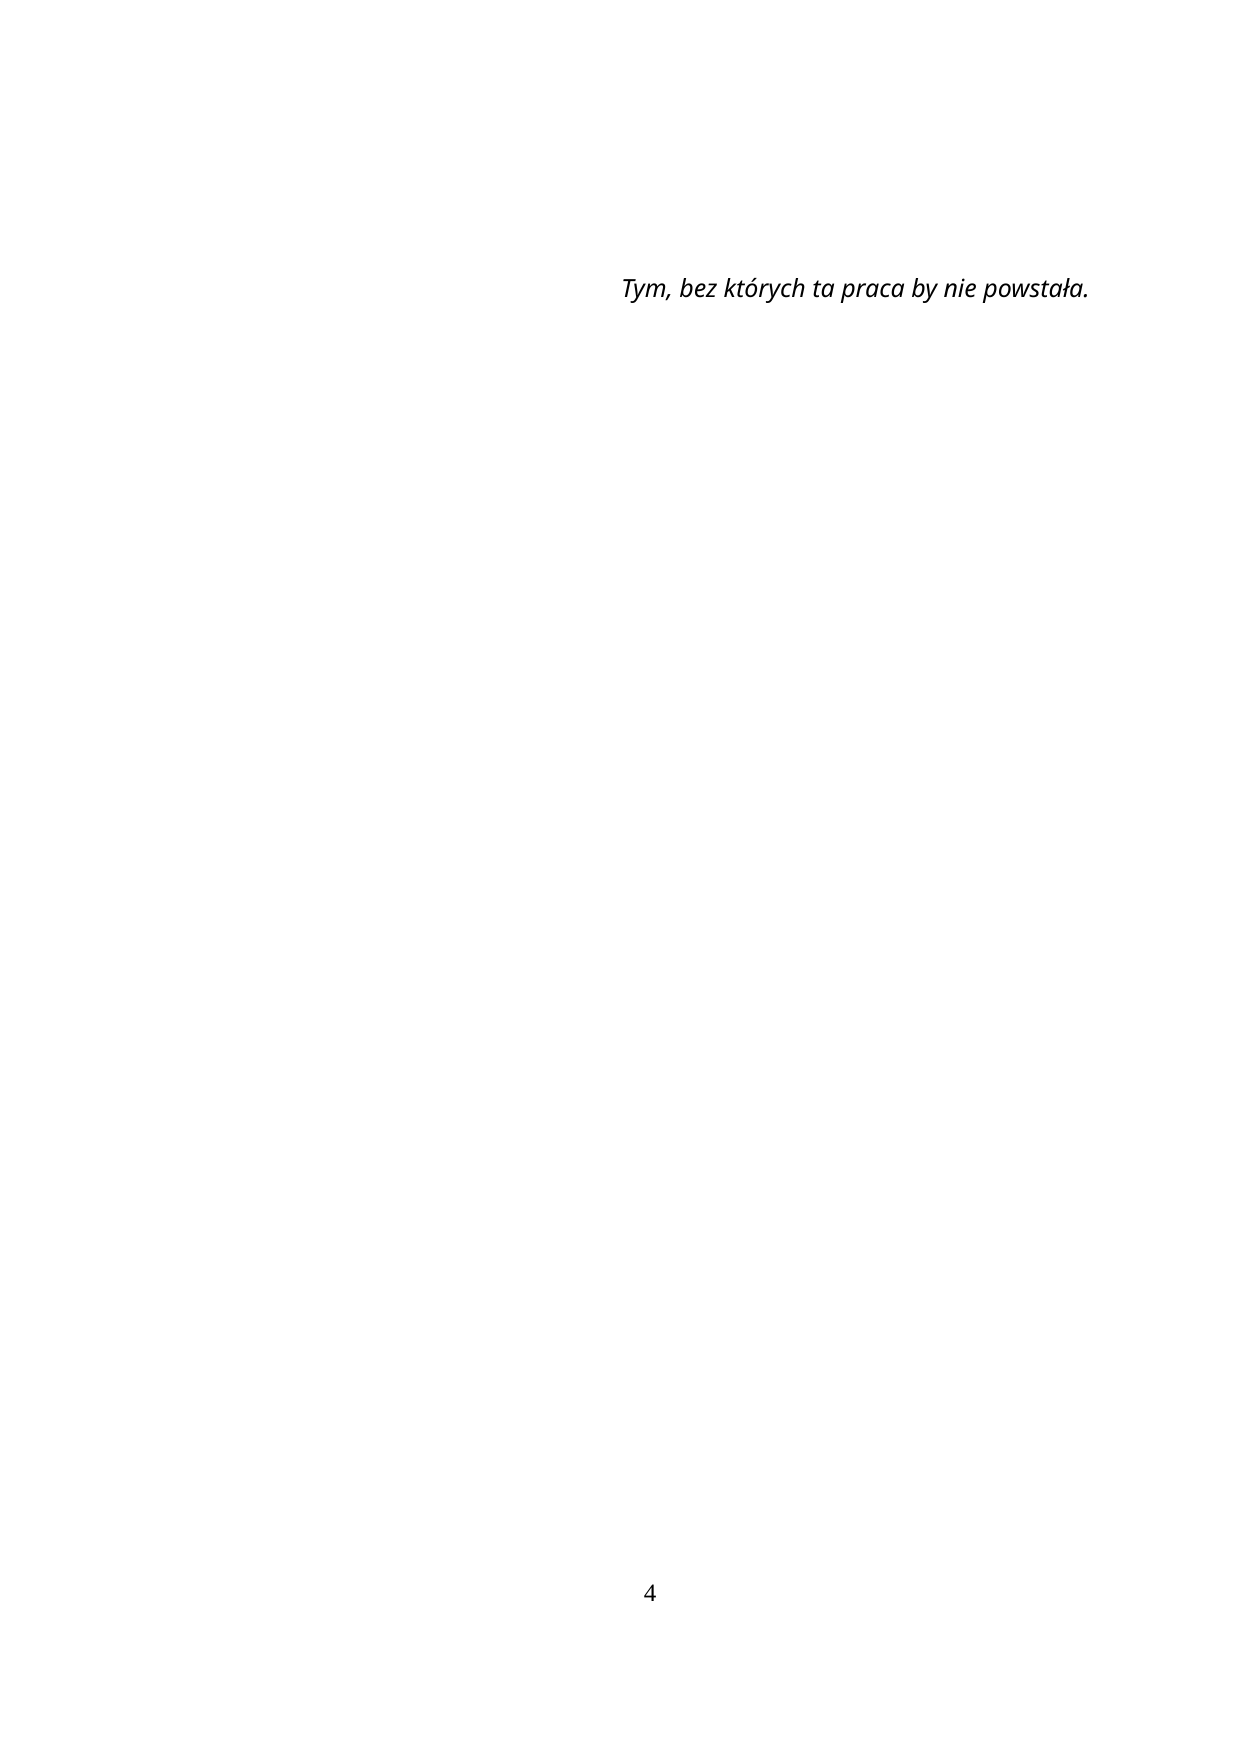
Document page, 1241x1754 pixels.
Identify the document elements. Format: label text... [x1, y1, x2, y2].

text Tym, bez których ta praca by nie powstała. [207, 270, 1093, 304]
